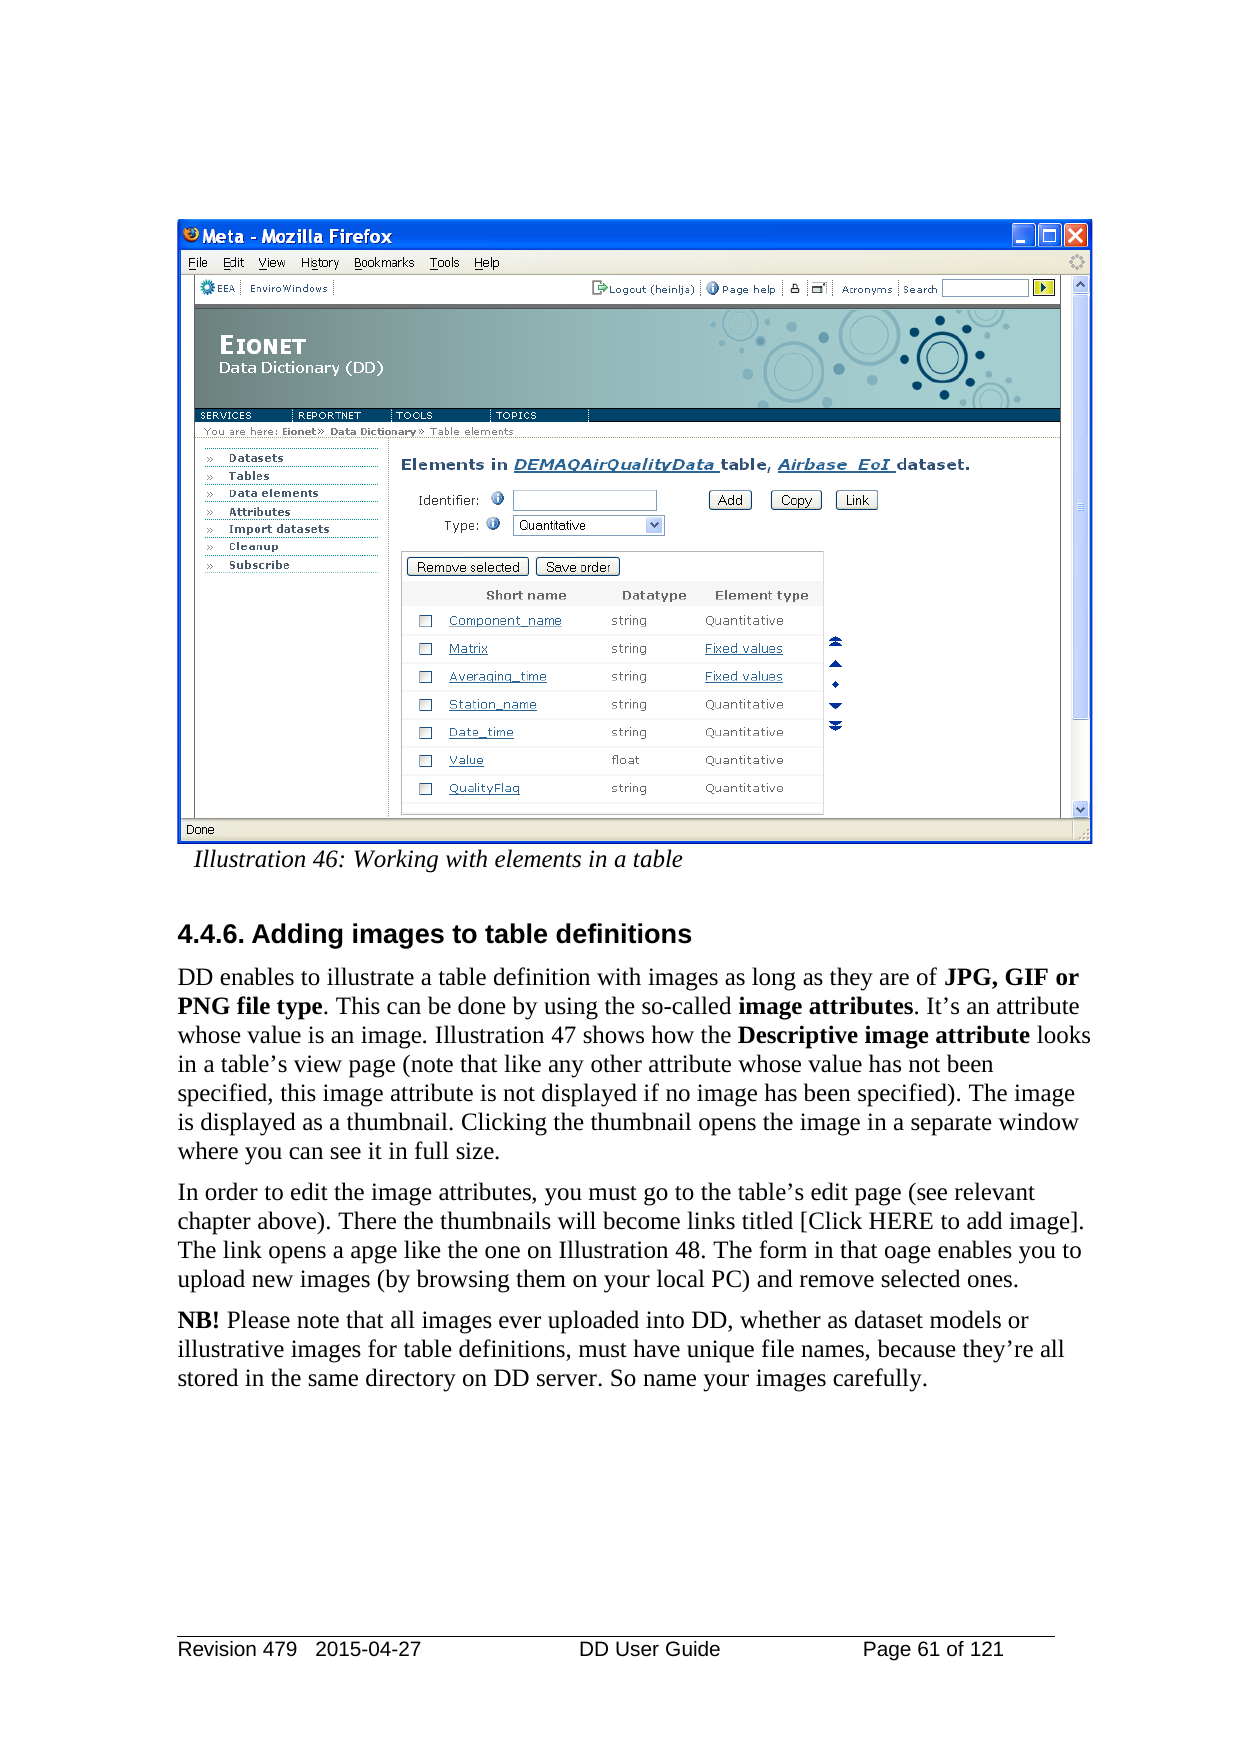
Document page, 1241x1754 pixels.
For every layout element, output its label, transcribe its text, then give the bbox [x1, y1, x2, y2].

text Illustration 46: Working with elements in a table [194, 844, 1076, 872]
picture [177, 219, 1093, 844]
subtitle Adding images to table definitions [177, 918, 1092, 949]
text In order to edit the image attributes, you must go to the table’s edit page (see relevant chapter above). There the thumbnails will become links titled [Click HERE to add image]. The link opens a apge like the one on Illustration 48. The form in that oage enables you to upload new images (by browsing them on your local PC) and remove selected ones. [177, 1177, 1092, 1293]
text DD enables to illustrate a table definition with images as long as they are of JPG, GIF or PNG file type. This can be done by using the so-called image attributes. It’s an attribute whose value is an image. Illustration 47 shows how the Descriptive image attribute looks in a table’s view page (note that like any other attribute whose value has not been specified, this image attribute is not displayed if no image has been specified). The image is displayed as a thumbnail. Clicking the thumbnail opens the image in a separate window where you can see it in full size. [177, 962, 1092, 1165]
text NB! Please note that all images ever uploaded into DD, whether as dataset models or illustrative images for table definitions, must have unique file names, because they’re all stored in the same directory on DD server. So name your images carefully. [177, 1305, 1092, 1392]
